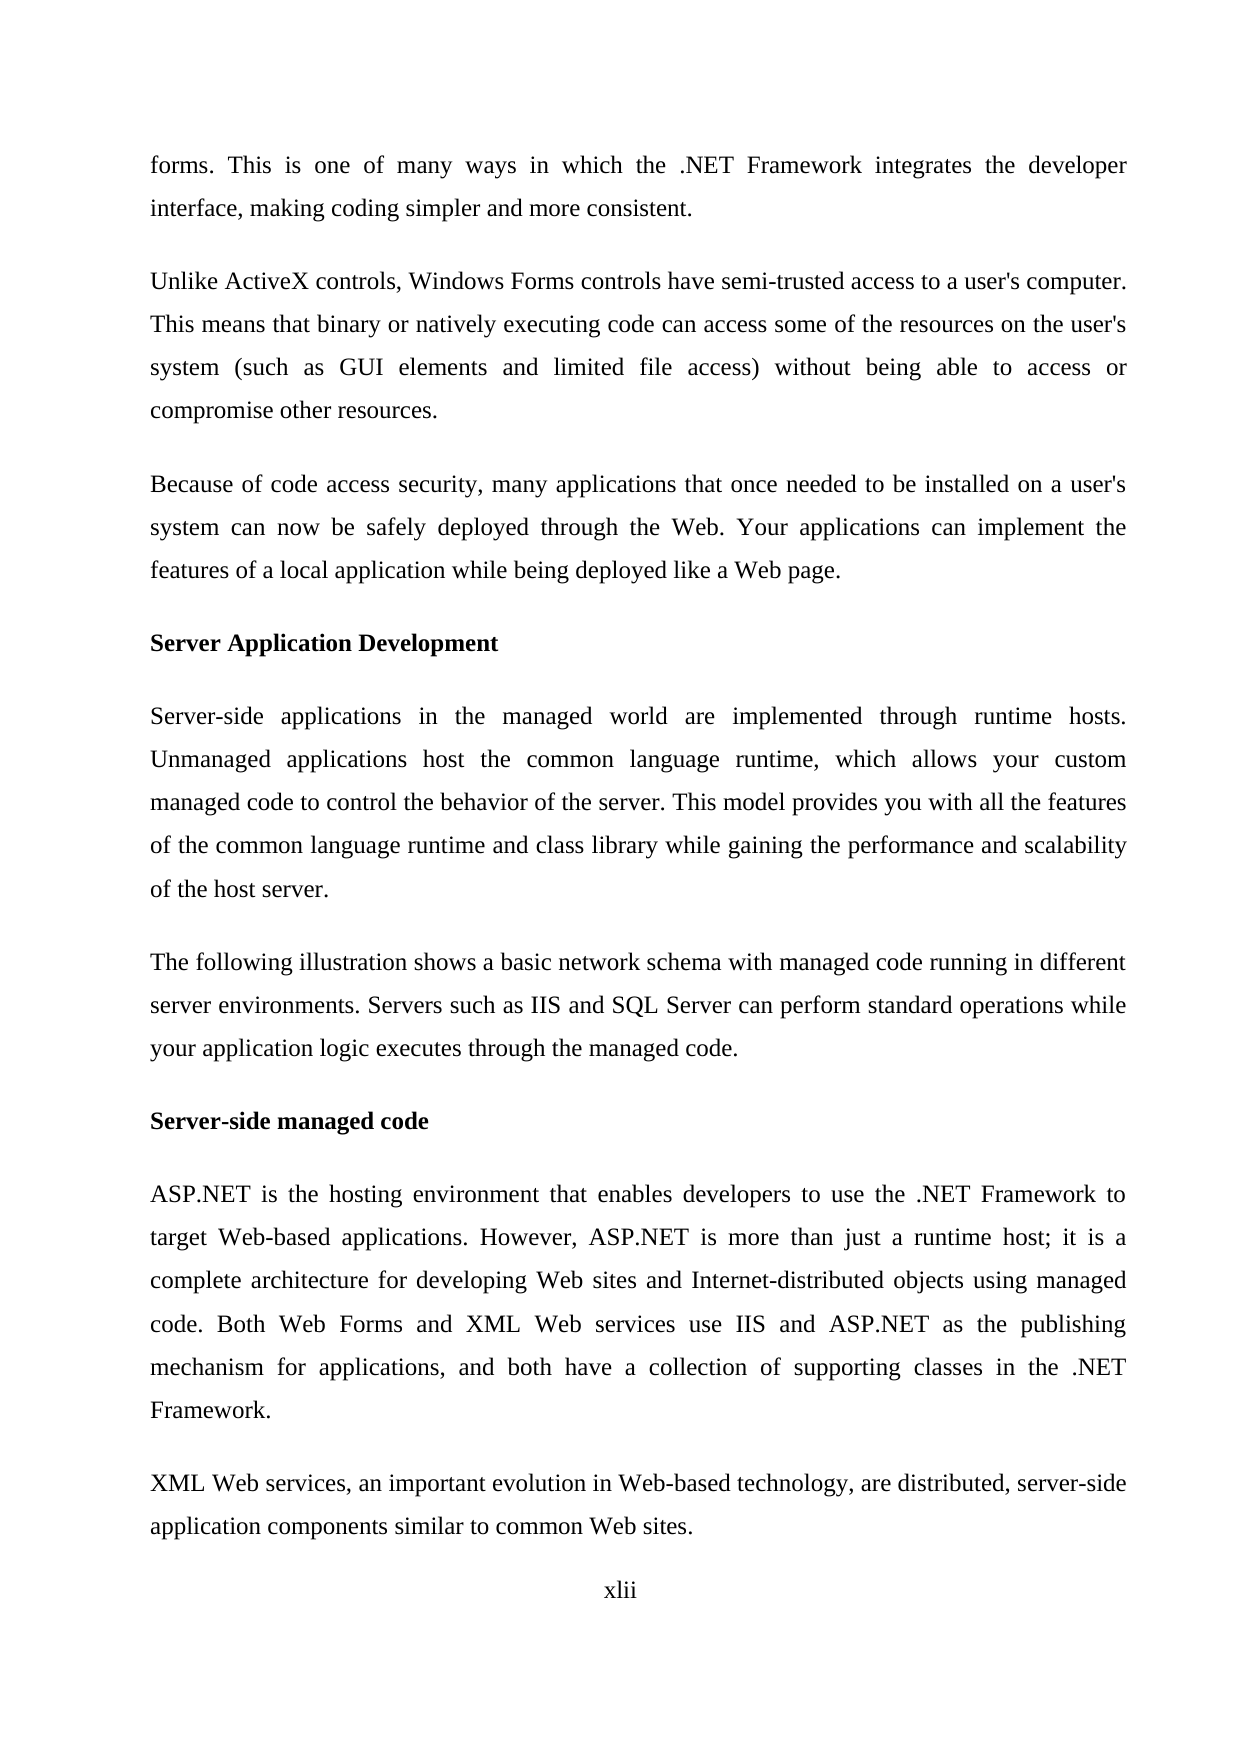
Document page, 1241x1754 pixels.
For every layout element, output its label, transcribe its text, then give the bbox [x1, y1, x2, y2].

text forms. This is one of many ways in which the .NET Framework integrates the developer interface, making coding simpler and more consistent. [150, 150, 1128, 222]
text Server Application Development [150, 628, 1128, 657]
text XML Web services, an important evolution in Web-based technology, are distributed, server-side application components similar to common Web sites. [150, 1468, 1128, 1540]
text Server-side applications in the managed world are implemented through runtime hosts. Unmanaged applications host the common language runtime, which allows your custom managed code to control the behavior of the server. This model provides you with all the features of the common language runtime and class library while gaining the performance and scalability of the host server. [150, 701, 1128, 902]
text ASP.NET is the hosting environment that enables developers to use the .NET Framework to target Web-based applications. However, ASP.NET is more than just a runtime host; it is a complete architecture for developing Web sites and Internet-distributed objects using managed code. Both Web Forms and XML Web services use IIS and ASP.NET as the publishing mechanism for applications, and both have a collection of supporting classes in the .NET Framework. [150, 1179, 1128, 1424]
text The following illustration shows a basic network schema with managed code running in different server environments. Servers such as IIS and SQL Server can perform standard operations while your application logic executes through the managed code. [150, 947, 1128, 1062]
text Unlike ActiveX controls, Windows Forms controls have semi-trusted access to a user's computer. This means that binary or natively executing code can access some of the resources on the user's system (such as GUI elements and limited file access) without being able to access or compromise other resources. [150, 266, 1128, 424]
text Because of code access security, many applications that once needed to be installed on a user's system can now be safely deployed through the Web. Your applications can implement the features of a local application while being deployed like a Web page. [150, 469, 1128, 584]
text Server-side managed code [150, 1106, 1128, 1135]
